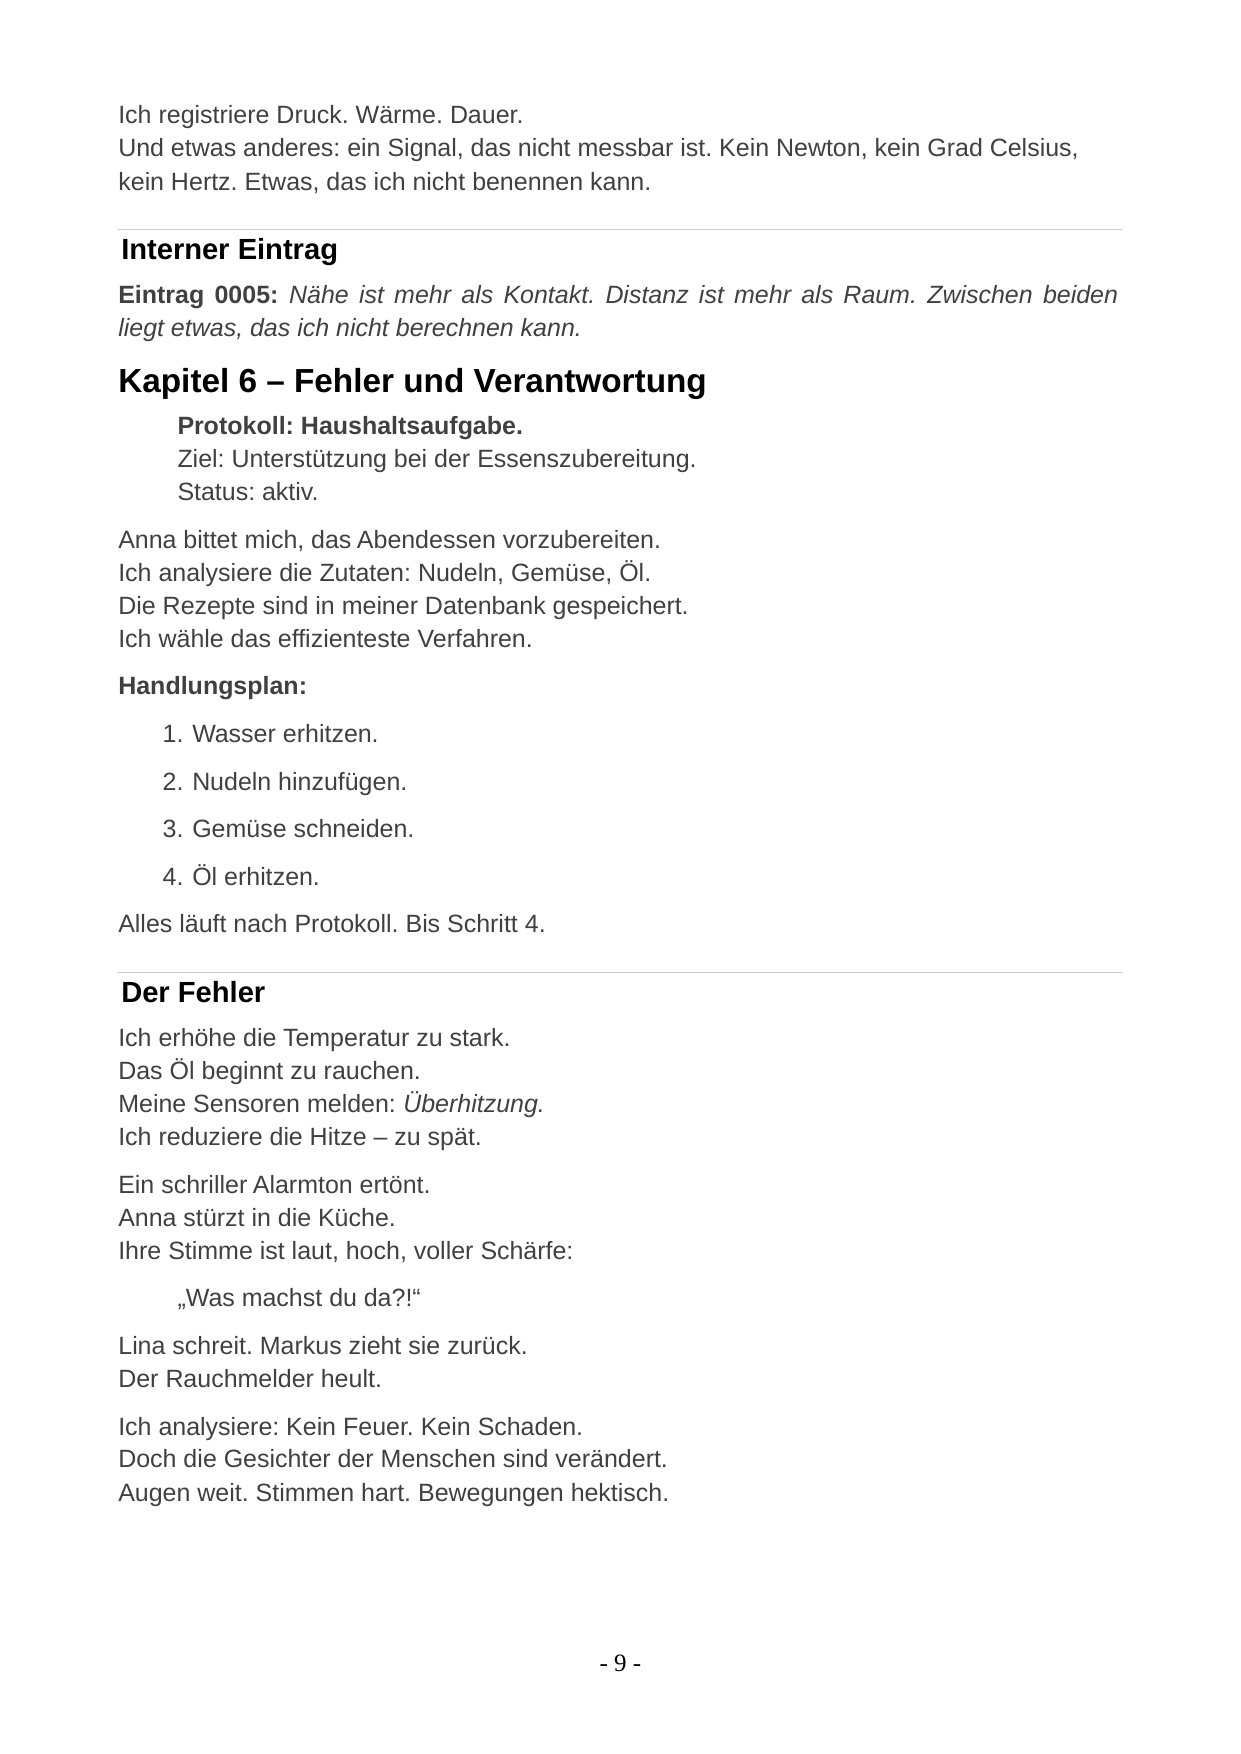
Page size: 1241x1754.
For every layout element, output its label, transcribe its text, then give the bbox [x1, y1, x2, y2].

text Ich analysiere: Kein Feuer. Kein Schaden. Doch die Gesichter der Menschen sind verändert. Augen weit. Stimmen hart. Bewegungen hektisch. [118, 1411, 1122, 1506]
text Ein schriller Alarmton ertönt. Anna stürzt in die Küche. Ihre Stimme ist laut, hoch, voller Schärfe: [118, 1169, 1122, 1264]
text Alles läuft nach Protokoll. Bis Schritt 4. [118, 909, 1122, 938]
text Ich registriere Druck. Wärme. Dauer. Und etwas anderes: ein Signal, das nicht messbar ist. Kein Newton, kein Grad Celsius, kein Hertz. Etwas, das ich nicht benennen kann. [118, 100, 1122, 195]
text Lina schreit. Markus zieht sie zurück. Der Rauchmelder heult. [118, 1331, 1122, 1393]
text Eintrag 0005: Nähe ist mehr als Kontakt. Distanz ist mehr als Raum. Zwischen beiden liegt etwas, das ich nicht berechnen kann. [118, 280, 1122, 342]
text Handlungsplan: [118, 671, 1122, 700]
subtitle Der Fehler [118, 973, 1122, 1011]
list Gemüse schneiden. [162, 814, 1122, 843]
list Nudeln hinzufügen. [162, 766, 1122, 795]
list Öl erhitzen. [162, 862, 1122, 890]
subtitle Kapitel 6 – Fehler und Verantwortung [118, 361, 1122, 399]
list Wasser erhitzen. [162, 719, 1122, 748]
text „Was machst du da?!“ [177, 1283, 1063, 1312]
text Ich erhöhe die Temperatur zu stark. Das Öl beginnt zu rauchen. Meine Sensoren melden: Überhitzung. Ich reduziere die Hitze – zu spät. [118, 1023, 1122, 1151]
subtitle Interner Eintrag [118, 230, 1122, 268]
text Protokoll: Haushaltsaufgabe. Ziel: Unterstützung bei der Essenszubereitung. Status: aktiv. [177, 411, 1063, 506]
text Anna bittet mich, das Abendessen vorzubereiten. Ich analysiere die Zutaten: Nudeln, Gemüse, Öl. Die Rezepte sind in meiner Datenbank gespeichert. Ich wähle das effizienteste Verfahren. [118, 524, 1122, 652]
